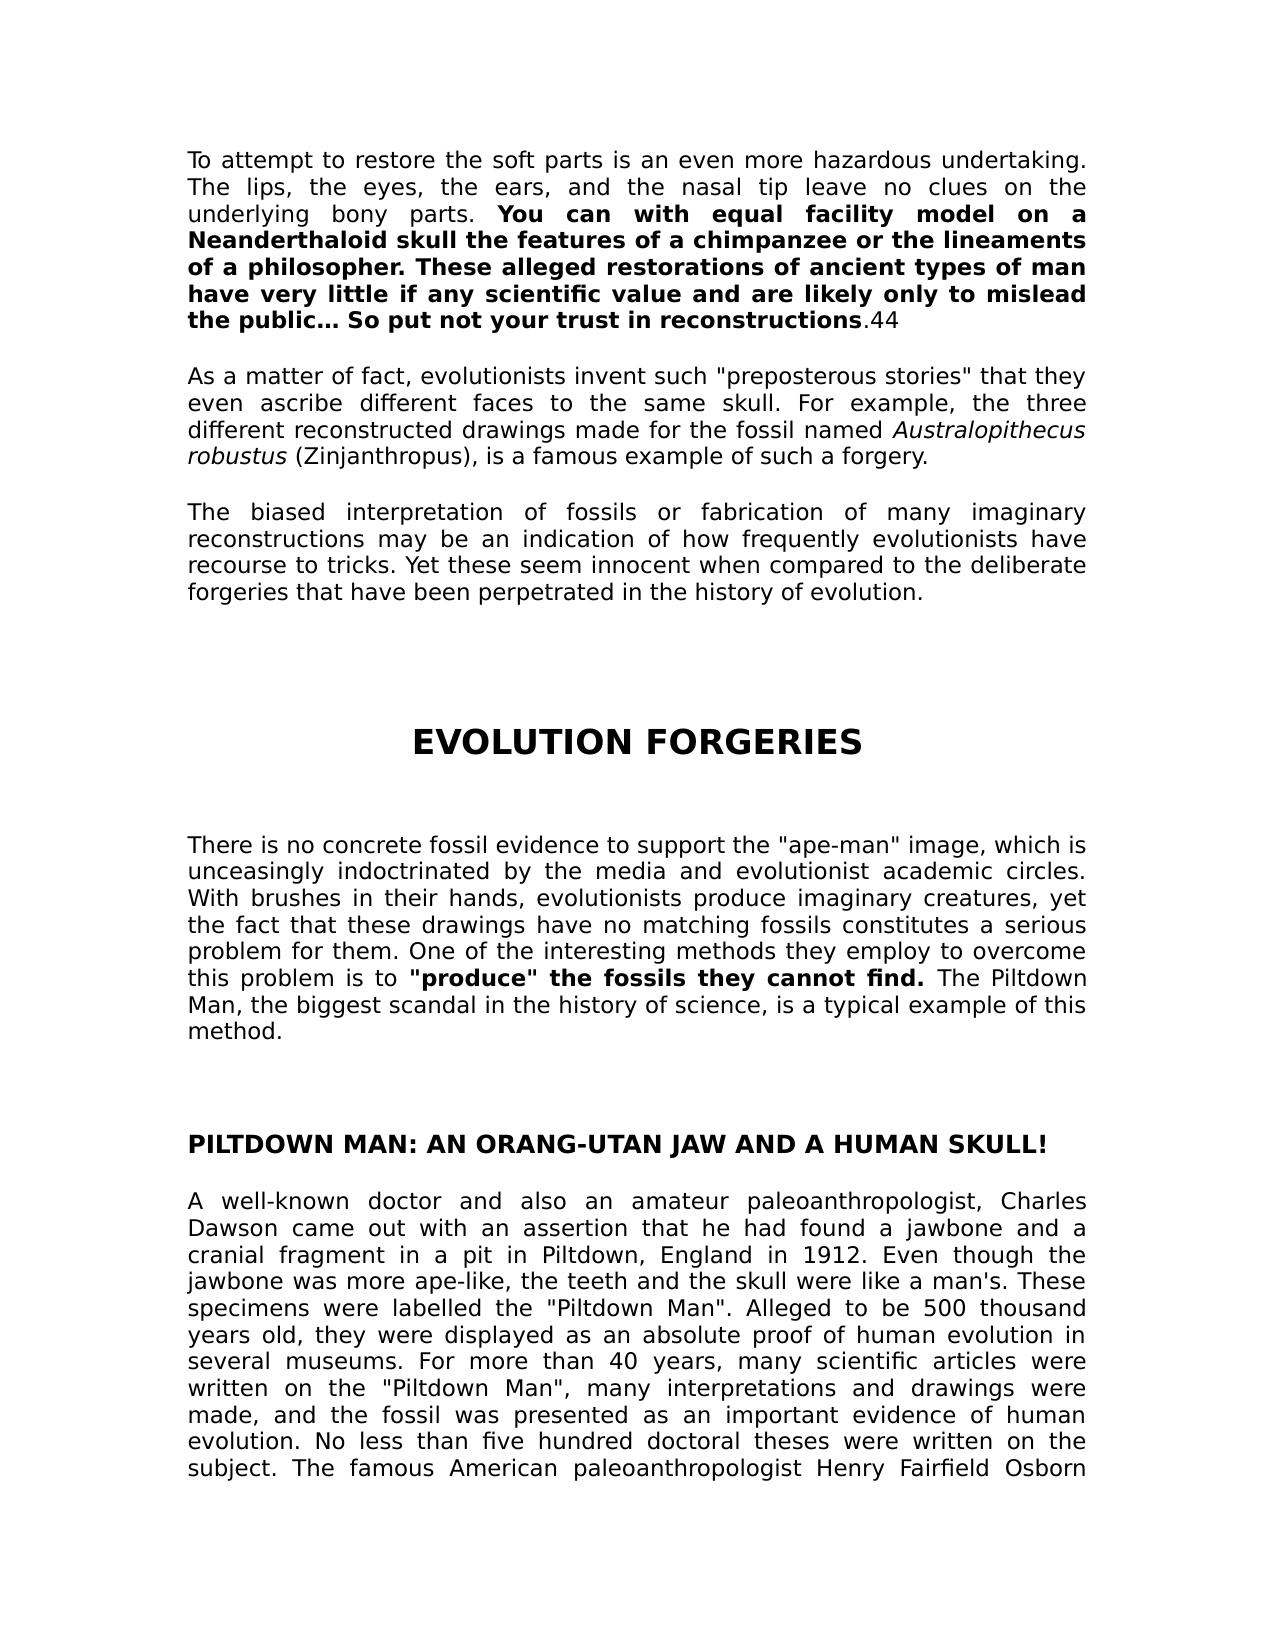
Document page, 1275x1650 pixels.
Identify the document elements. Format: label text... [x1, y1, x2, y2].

text A well-known doctor and also an amateur paleoanthropologist, Charles Dawson came out with an assertion that he had found a jawbone and a cranial fragment in a pit in Piltdown, England in 1912. Even though the jawbone was more ape-like, the teeth and the skull were like a man's. These specimens were labelled the "Piltdown Man". Alleged to be 500 thousand years old, they were displayed as an absolute proof of human evolution in several museums. For more than 40 years, many scientific articles were written on the "Piltdown Man", many interpretations and drawings were made, and the fossil was presented as an important evidence of human evolution. No less than five hundred doctoral theses were written on the subject. The famous American paleoanthropologist Henry Fairfield Osborn [187, 1188, 1088, 1482]
text There is no concrete fossil evidence to support the "ape-man" image, which is unceasingly indoctrinated by the media and evolutionist academic circles. With brushes in their hands, evolutionists produce imaginary creatures, yet the fact that these drawings have no matching fossils constitutes a serious problem for them. One of the interesting methods they employ to overcome this problem is to "produce" the fossils they cannot find. The Piltdown Man, the biggest scandal in the history of science, is a typical example of this method. [187, 832, 1088, 1045]
text As a matter of fact, evolutionists invent such "preposterous stories" that they even ascribe different faces to the same skull. For example, the three different reconstructed drawings made for the fossil named Australopithecus robustus (Zinjanthropus), is a famous example of such a forgery. [187, 363, 1088, 470]
text Piltdown Man: An Orang-utan Jaw and a Human Skull! [187, 1130, 1088, 1159]
text To attempt to restore the soft parts is an even more hazardous undertaking. The lips, the eyes, the ears, and the nasal tip leave no clues on the underlying bony parts. You can with equal facility model on a Neanderthaloid skull the features of a chimpanzee or the lineaments of a philosopher. These alleged restorations of ancient types of man have very little if any scientific value and are likely only to mislead the public… So put not your trust in reconstructions.44 [187, 148, 1088, 334]
text EVOLUTION FORGERIES [187, 723, 1088, 763]
text The biased interpretation of fossils or fabrication of many imaginary reconstructions may be an indication of how frequently evolutionists have recourse to tricks. Yet these seem innocent when compared to the deliberate forgeries that have been perpetrated in the history of evolution. [187, 499, 1088, 606]
